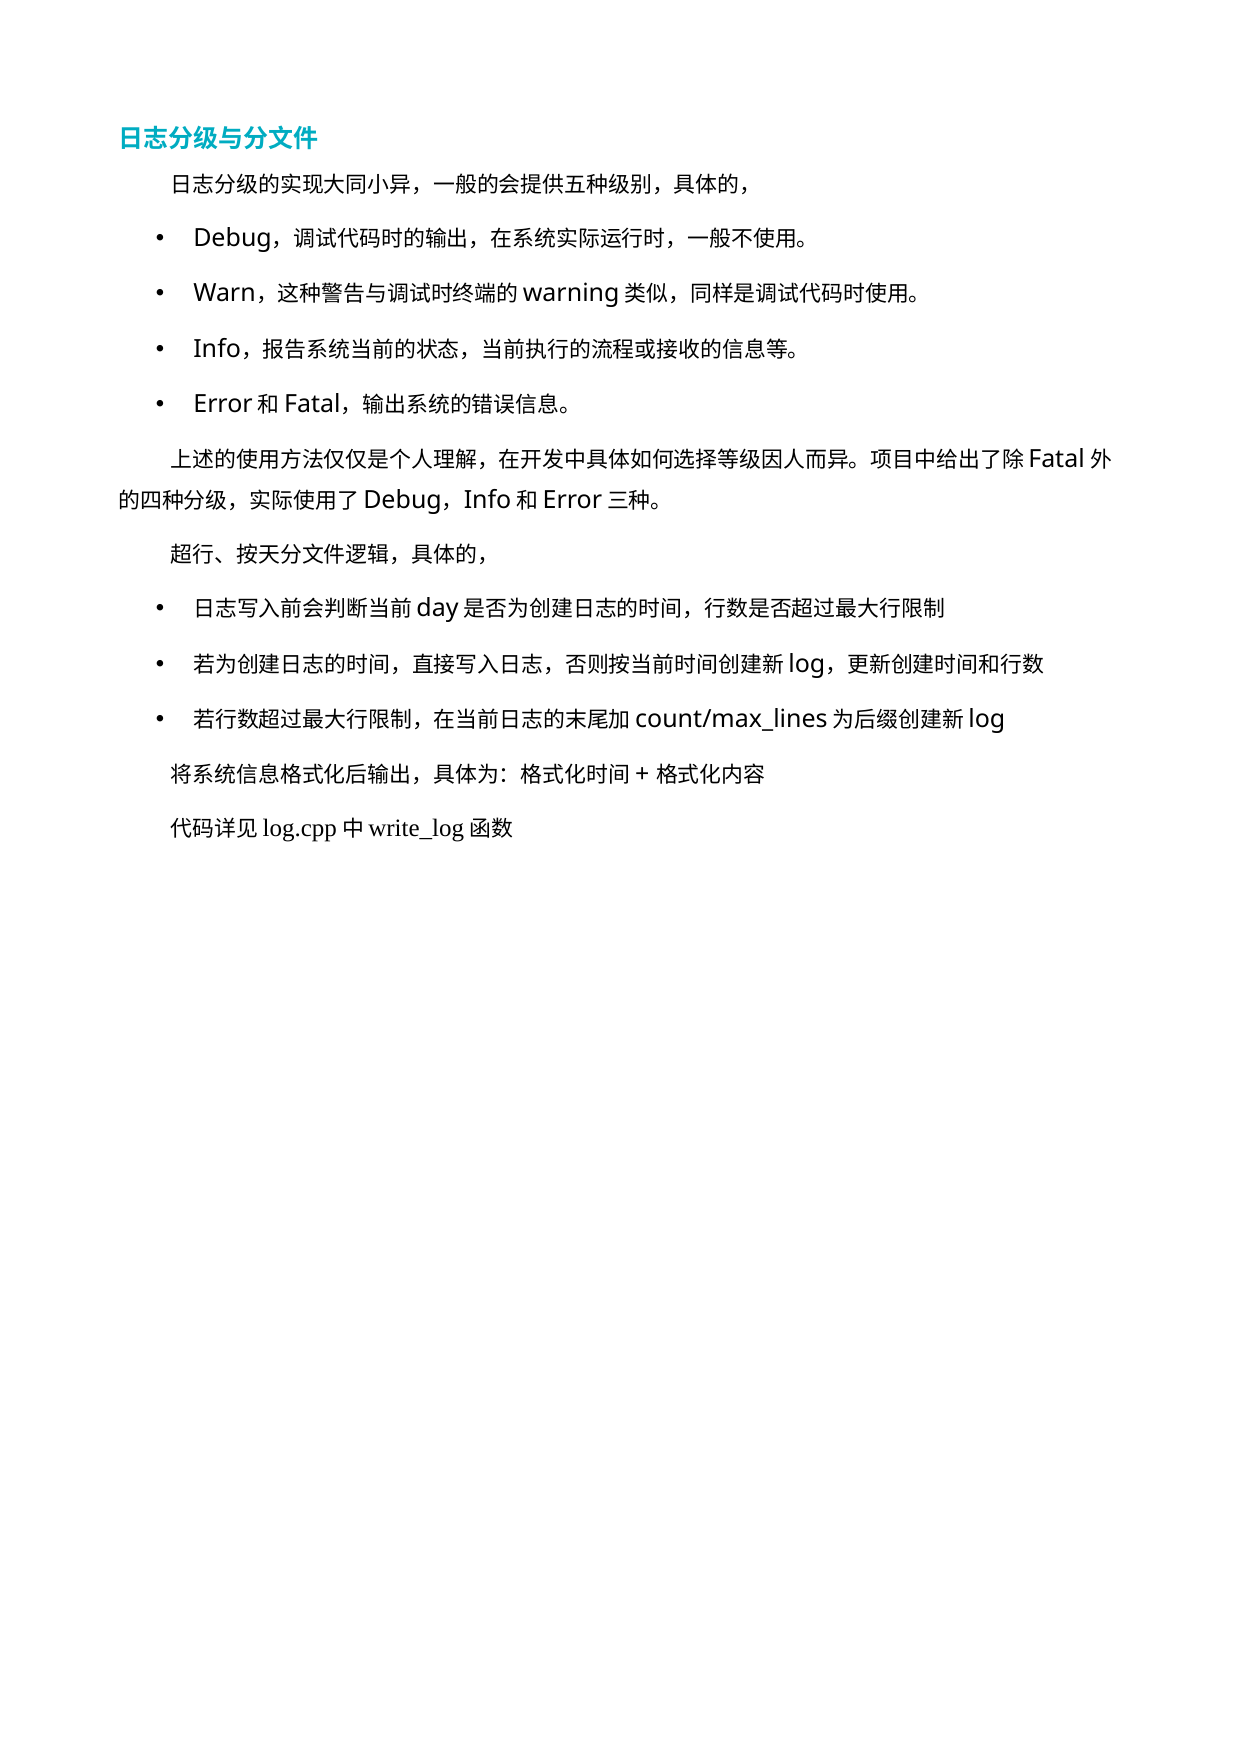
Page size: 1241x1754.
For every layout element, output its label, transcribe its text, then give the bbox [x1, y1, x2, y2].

text 代码详见log.cpp中write_log函数 [118, 811, 1122, 843]
text 超行、按天分文件逻辑，具体的， [118, 537, 1122, 569]
list Error和Fatal，输出系统的错误信息。 [156, 386, 1122, 420]
list 若行数超过最大行限制，在当前日志的末尾加count/max_lines为后缀创建新log [156, 701, 1122, 735]
list 若为创建日志的时间，直接写入日志，否则按当前时间创建新log，更新创建时间和行数 [156, 645, 1122, 679]
text 将系统信息格式化后输出，具体为：格式化时间 + 格式化内容 [118, 756, 1122, 790]
subtitle 日志分级与分文件 [118, 118, 1122, 154]
text 上述的使用方法仅仅是个人理解，在开发中具体如何选择等级因人而异。项目中给出了除Fatal外的四种分级，实际使用了Debug，Info和Error三种。 [118, 441, 1122, 516]
list 日志写入前会判断当前day是否为创建日志的时间，行数是否超过最大行限制 [156, 590, 1122, 624]
list Debug，调试代码时的输出，在系统实际运行时，一般不使用。 [156, 219, 1122, 253]
list Warn，这种警告与调试时终端的warning类似，同样是调试代码时使用。 [156, 275, 1122, 309]
text 日志分级的实现大同小异，一般的会提供五种级别，具体的， [118, 167, 1122, 198]
list Info，报告系统当前的状态，当前执行的流程或接收的信息等。 [156, 330, 1122, 364]
